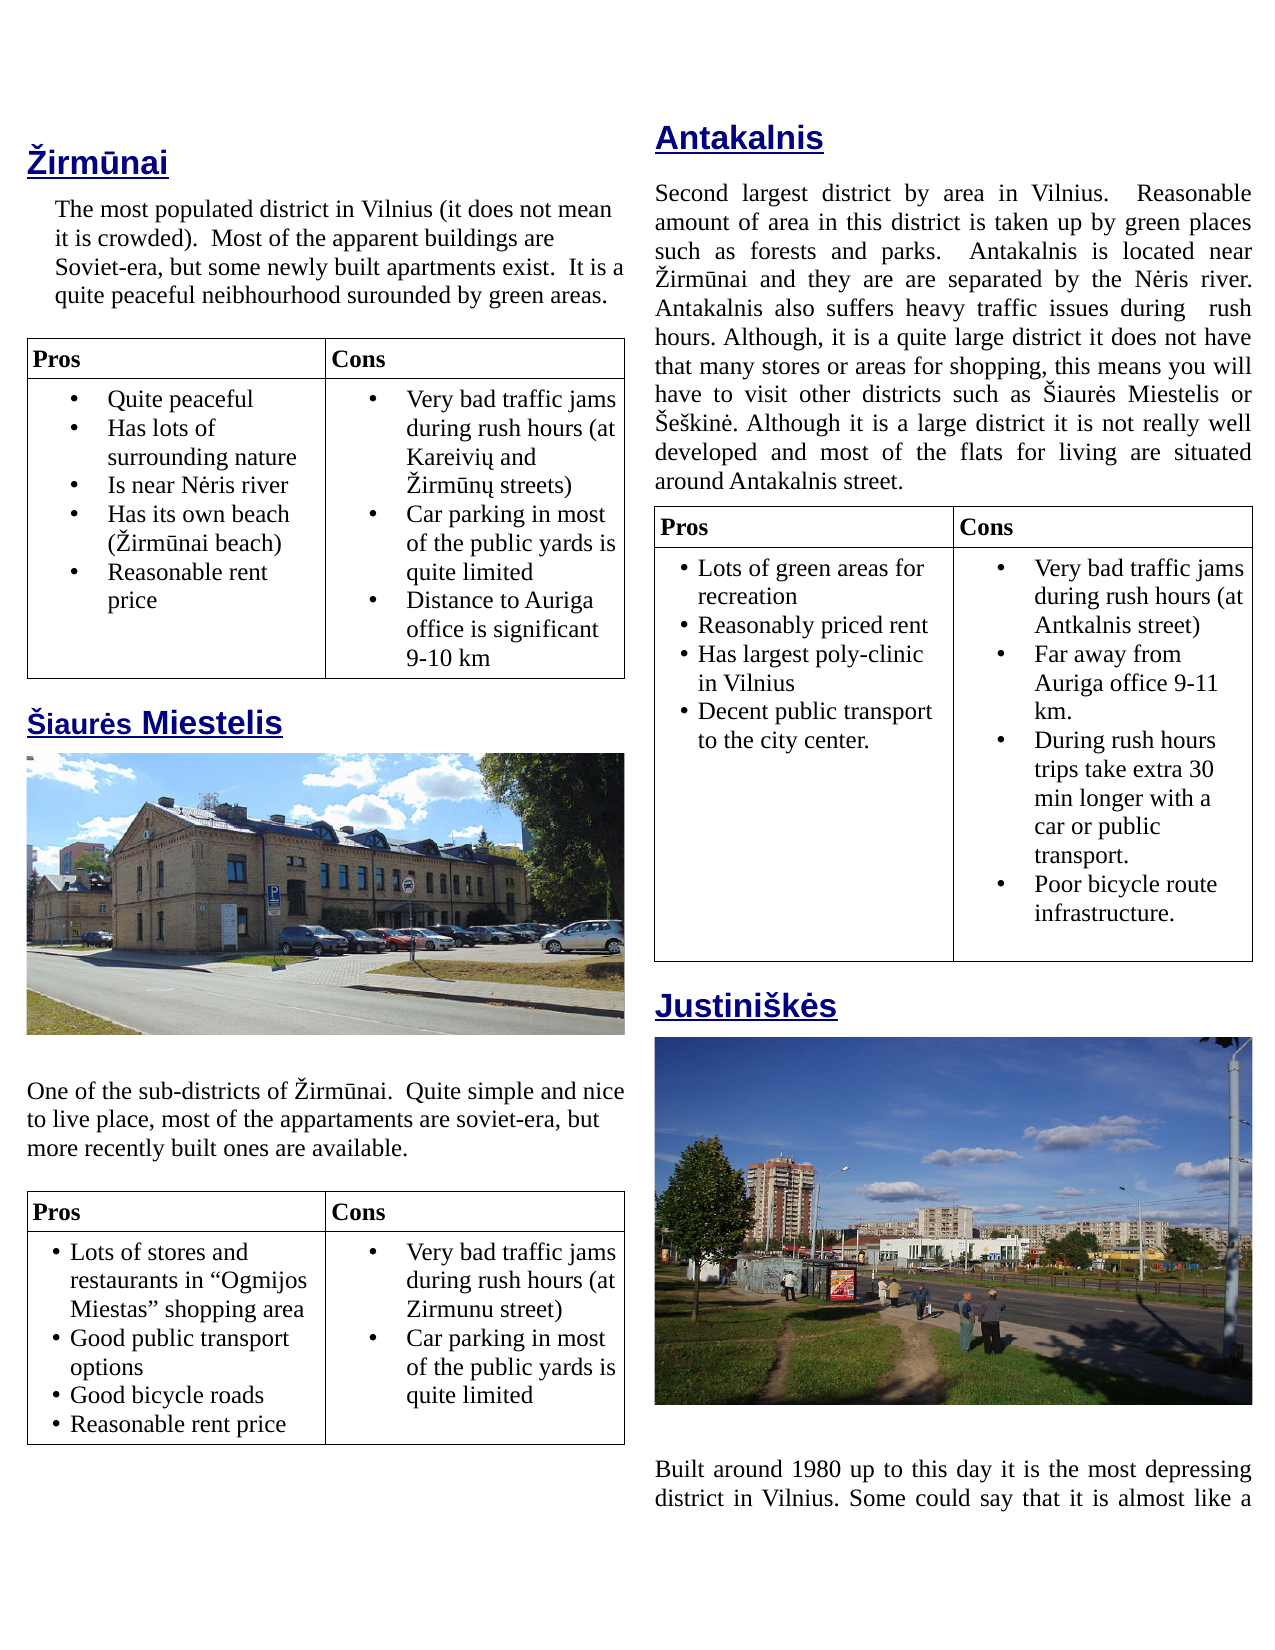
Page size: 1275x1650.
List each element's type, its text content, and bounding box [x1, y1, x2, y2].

text Second largest district by area in Vilnius. Reasonable amount of area in this district is taken up by green places such as forests and parks. Antakalnis is located near Žirmūnai and they are are separated by the Nėris river. Antakalnis also suffers heavy traffic issues during rush hours. Although, it is a quite large district it does not have that many stores or areas for shopping, this means you will have to visit other districts such as Šiaurės Miestelis or Šeškinė. Although it is a large district it is not really well developed and most of the flats for living are situated around Antakalnis street. [654, 178, 1252, 494]
table_cell Lots of stores and restaurants in “Ogmijos Miestas” shopping area Good public transport options Good bicycle roads Reasonable rent price [28, 1232, 325, 1444]
table_header Cons [326, 1192, 624, 1231]
subtitle Justiniškės [654, 986, 1252, 1024]
text Built around 1980 up to this day it is the most depressing district in Vilnius. Some could say that it is almost like a [654, 1454, 1252, 1512]
table_header Cons [954, 507, 1252, 547]
picture [26, 753, 625, 1035]
table_cell Very bad traffic jams during rush hours (at Kareivių and Žirmūnų streets) Car parking in most of the public yards is quite limited Distance to Auriga office is significant 9-10 km [326, 379, 624, 677]
table_cell Quite peaceful Has lots of surrounding nature Is near Nėris river Has its own beach (Žirmūnai beach) Reasonable rent price [28, 379, 325, 677]
table_header Cons [326, 339, 624, 378]
text The most populated district in Vilnius (it does not mean it is crowded). Most of the apparent buildings are Soviet-era, but some newly built apartments exist. It is a quite peaceful neibhourhood surounded by green areas. [54, 194, 624, 309]
table_cell Very bad traffic jams during rush hours (at Antkalnis street) Far away from Auriga office 9-11 km. During rush hours trips take extra 30 min longer with a car or public transport. Poor bicycle route infrastructure. [954, 548, 1252, 961]
subtitle Antakalnis [654, 118, 1252, 157]
text One of the sub-districts of Žirmūnai. Quite simple and nice to live place, most of the appartaments are soviet-era, but more recently built ones are available. [27, 1076, 624, 1162]
table_cell Lots of green areas for recreation Reasonably priced rent Has largest poly-clinic in Vilnius Decent public transport to the city center. [655, 548, 953, 961]
picture [654, 1037, 1253, 1405]
table_header Pros [28, 339, 325, 378]
table_cell Very bad traffic jams during rush hours (at Zirmunu street) Car parking in most of the public yards is quite limited [326, 1232, 624, 1444]
table_header Pros [28, 1192, 325, 1231]
table_header Pros [655, 507, 953, 547]
subtitle Žirmūnai [27, 143, 624, 182]
subtitle Šiaurės Miestelis [27, 702, 624, 741]
